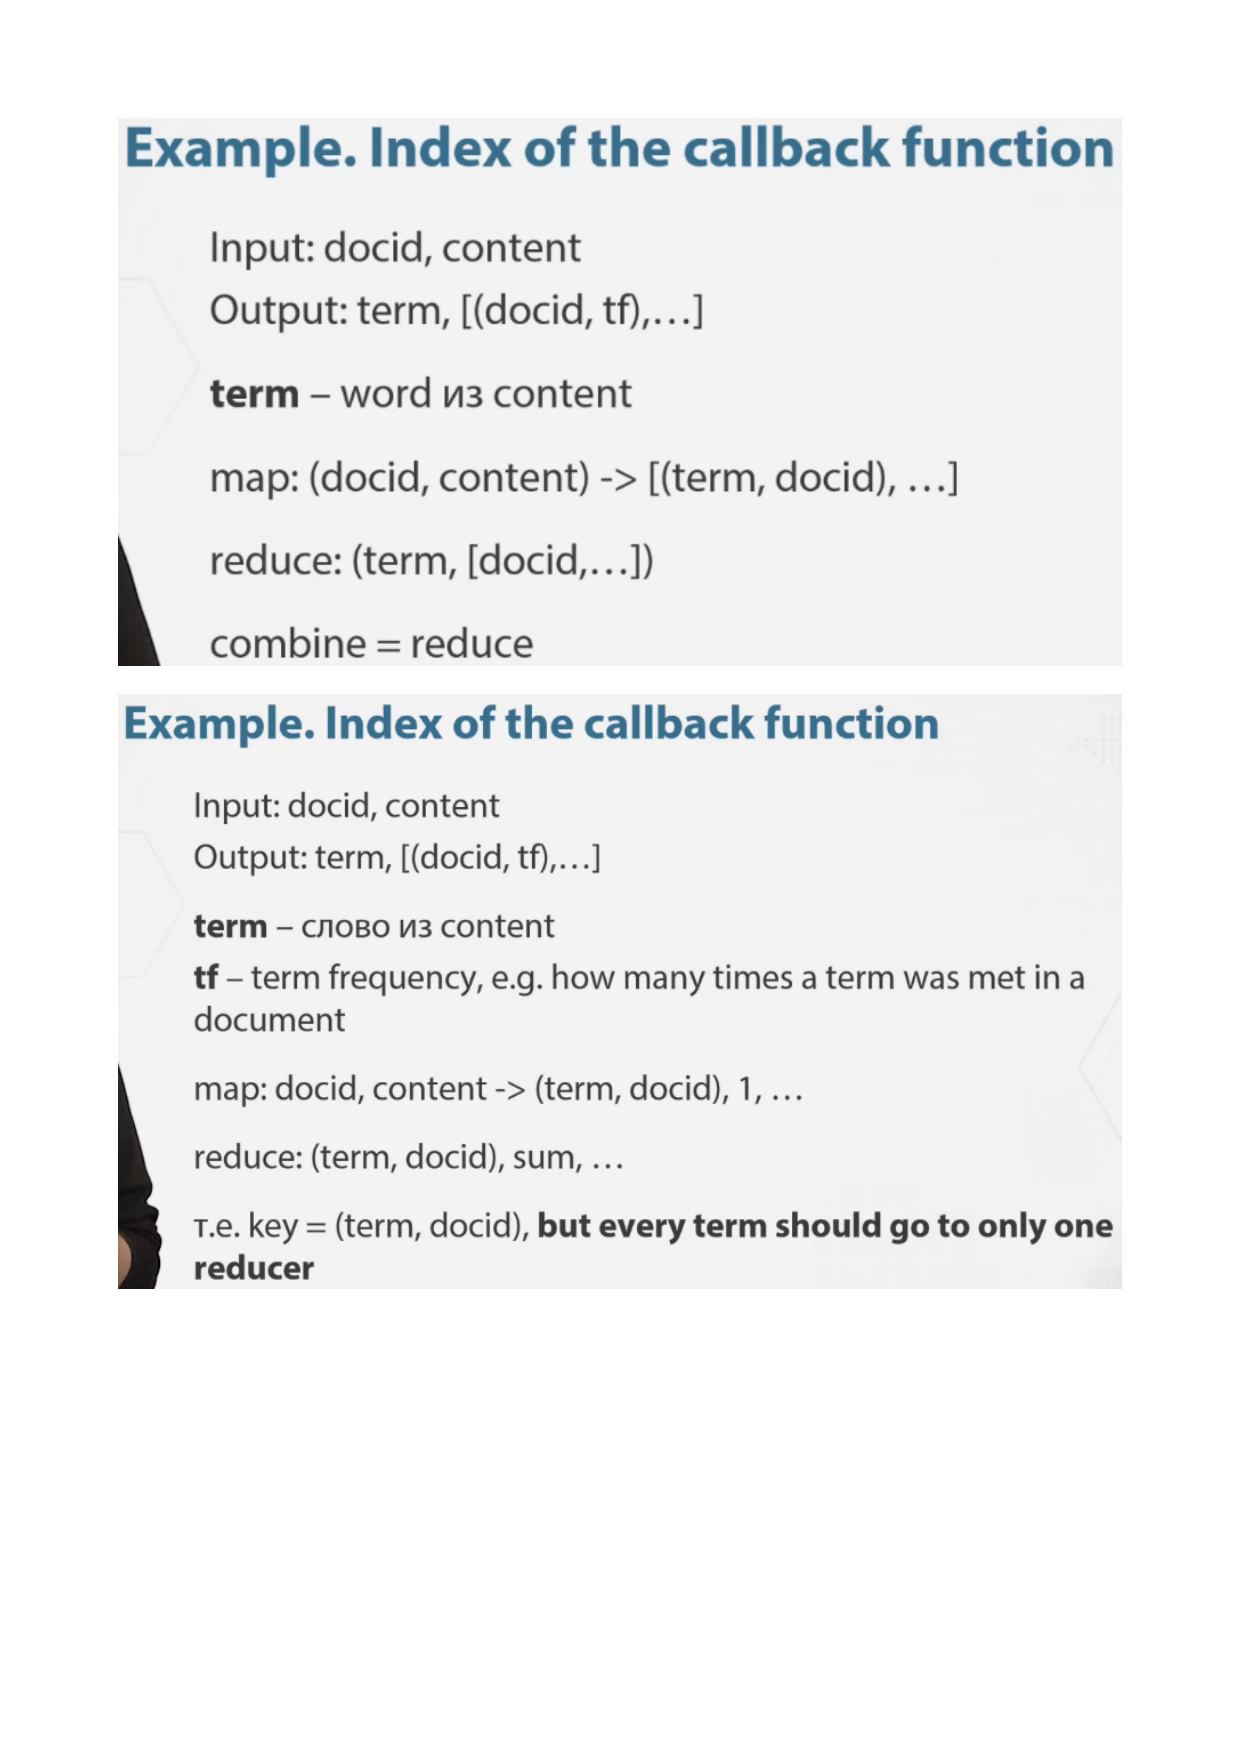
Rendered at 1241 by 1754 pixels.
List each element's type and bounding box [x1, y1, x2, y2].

picture [118, 118, 1123, 666]
picture [118, 694, 1123, 1289]
